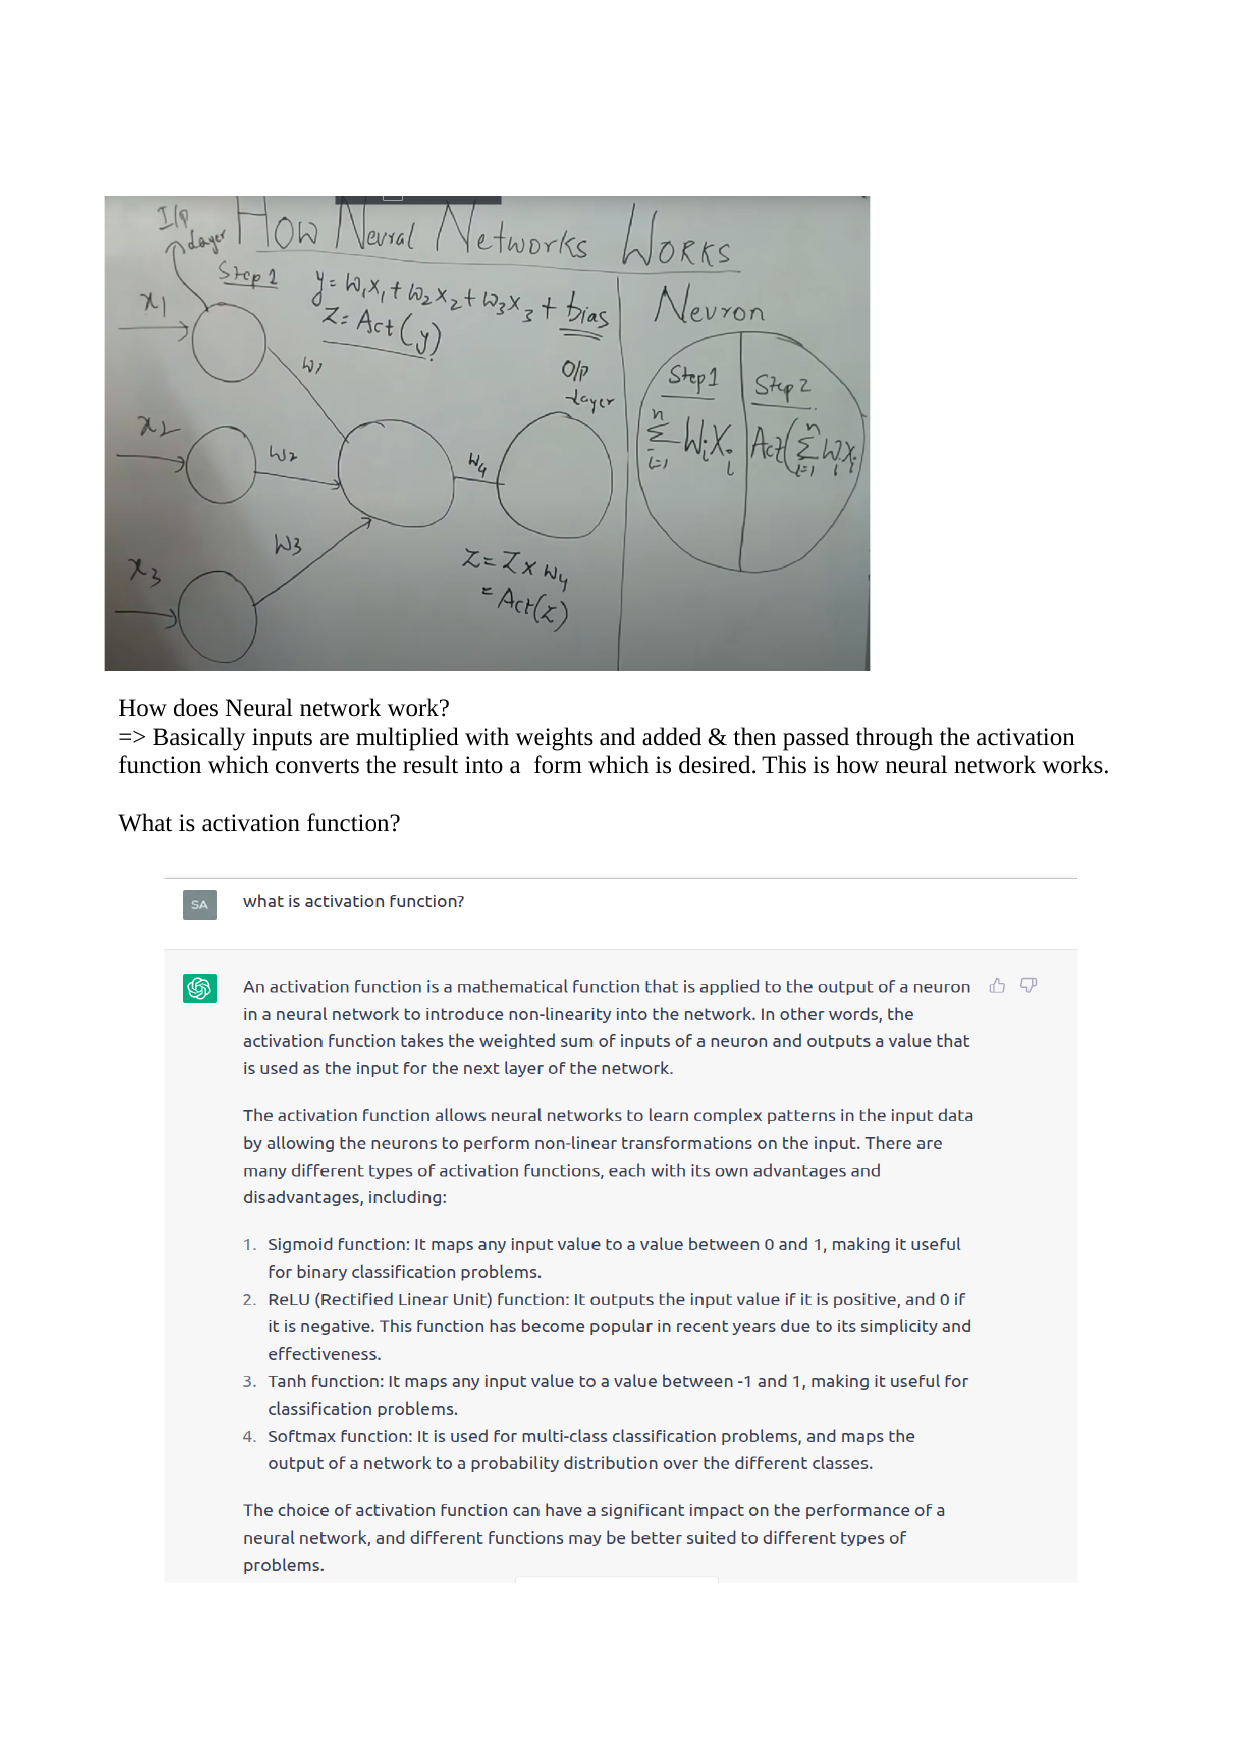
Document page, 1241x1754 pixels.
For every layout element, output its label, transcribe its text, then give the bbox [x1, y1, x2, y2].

text How does Neural network work? [118, 693, 1122, 722]
text What is activation function? [118, 808, 1122, 837]
picture [104, 196, 871, 671]
picture [497, 875, 1078, 1583]
text => Basically inputs are multiplied with weights and added & then passed through the activation function which converts the result into a form which is desired. This is how neural network works. [118, 722, 1122, 779]
